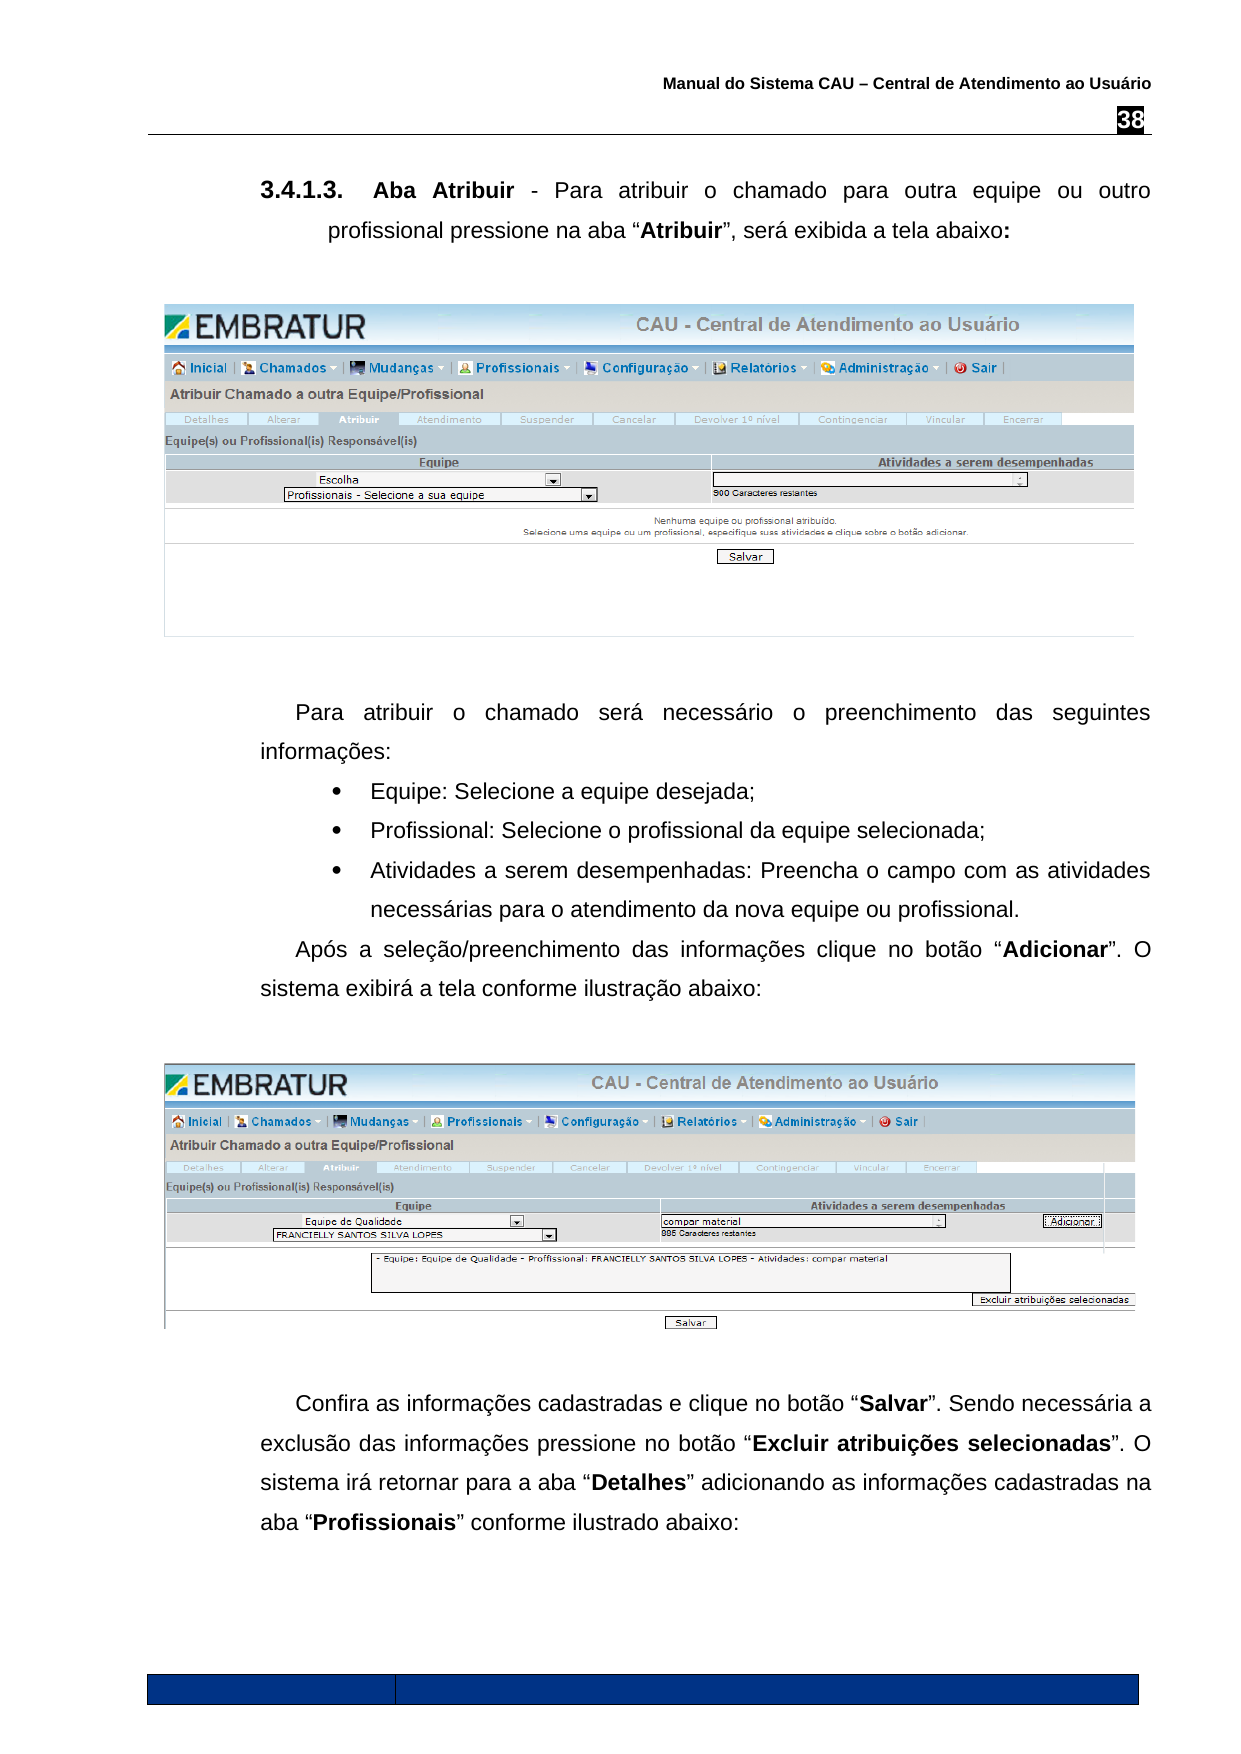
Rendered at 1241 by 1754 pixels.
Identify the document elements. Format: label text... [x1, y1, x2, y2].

list Equipe: Selecione a equipe desejada; [333, 778, 1152, 804]
list Atividades a serem desempenhadas: Preencha o campo com as atividades necessárias para o atendimento da nova equipe ou profissional. [333, 857, 1152, 922]
text Para atribuir o chamado será necessário o preenchimento das seguintes informações: [260, 699, 1152, 764]
list Profissional: Selecione o profissional da equipe selecionada; [333, 817, 1152, 843]
text Confira as informações cadastradas e clique no botão “Salvar”. Sendo necessária a exclusão das informações pressione no botão “Excluir atribuições selecionadas”. O sistema irá retornar para a aba “Detalhes” adicionando as informações cadastradas na aba “Profissionais” conforme ilustrado abaixo: [260, 1390, 1152, 1535]
picture [164, 304, 1134, 637]
text Após a seleção/preenchimento das informações clique no botão “Adicionar”. O sistema exibirá a tela conforme ilustração abaixo: [260, 936, 1152, 1001]
picture [164, 1063, 1135, 1329]
list Aba Atribuir - Para atribuir o chamado para outra equipe ou outro profissional pressione na aba “Atribuir”, será exibida a tela abaixo: [260, 175, 1152, 243]
